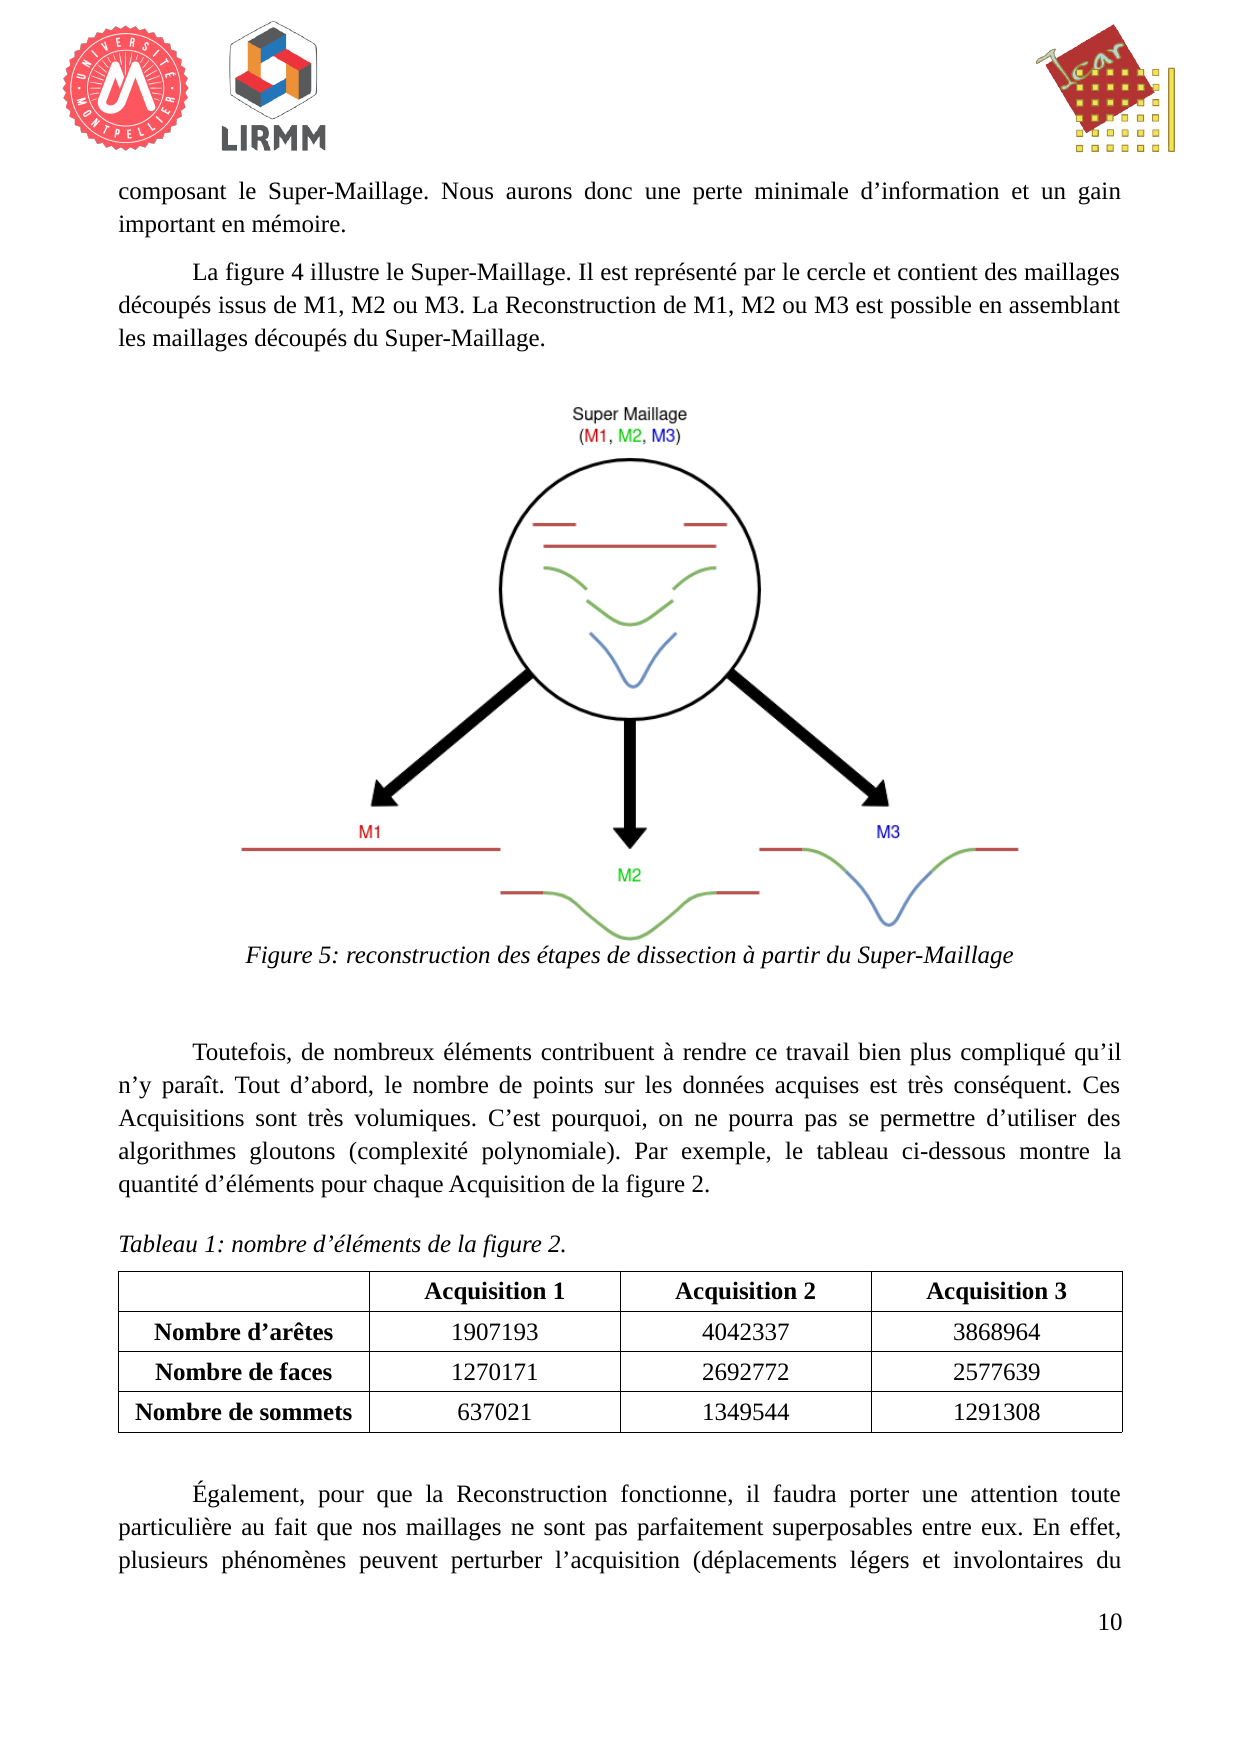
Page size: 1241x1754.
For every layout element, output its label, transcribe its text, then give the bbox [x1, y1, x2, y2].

table_header Acquisition 1 [370, 1272, 620, 1311]
text Tableau 1: nombre d’éléments de la figure 2. [118, 1229, 1122, 1258]
table_header [119, 1272, 369, 1311]
table_cell Nombre d’arêtes [119, 1312, 369, 1351]
table_cell 3868964 [872, 1312, 1122, 1351]
table_cell 637021 [370, 1392, 620, 1432]
table_cell 1907193 [370, 1312, 620, 1351]
table_cell 1270171 [370, 1352, 620, 1391]
text composant le Super-Maillage. Nous aurons donc une perte minimale d’information et un gain important en mémoire. [118, 176, 1122, 238]
picture [57, 13, 201, 156]
table_header Acquisition 3 [872, 1272, 1122, 1311]
picture [240, 405, 1021, 941]
text La figure 4 illustre le Super-Maillage. Il est représenté par le cercle et contient des maillages découpés issus de M1, M2 ou M3. La Reconstruction de M1, M2 ou M3 est possible en assemblant les maillages découpés du Super-Maillage. [118, 257, 1122, 352]
text Figure 5: reconstruction des étapes de dissection à partir du Super-Maillage [241, 941, 1021, 969]
table_cell 1291308 [872, 1392, 1122, 1432]
table_cell 1349544 [621, 1392, 871, 1432]
table_cell Nombre de sommets [119, 1392, 369, 1432]
table_cell 2577639 [872, 1352, 1122, 1391]
table_cell 2692772 [621, 1352, 871, 1391]
text Toutefois, de nombreux éléments contribuent à rendre ce travail bien plus compliqué qu’il n’y paraît. Tout d’abord, le nombre de points sur les données acquises est très conséquent. Ces Acquisitions sont très volumiques. C’est pourquoi, on ne pourra pas se permettre d’utiliser des algorithmes gloutons (complexité polynomiale). Par exemple, le tableau ci-dessous montre la quantité d’éléments pour chaque Acquisition de la figure 2. [118, 1037, 1122, 1198]
picture [203, 16, 343, 155]
table_header Acquisition 2 [621, 1272, 871, 1311]
picture [1025, 6, 1177, 154]
table_cell 4042337 [621, 1312, 871, 1351]
text Également, pour que la Reconstruction fonctionne, il faudra porter une attention toute particulière au fait que nos maillages ne sont pas parfaitement superposables entre eux. En effet, plusieurs phénomènes peuvent perturber l’acquisition (déplacements légers et involontaires du [118, 1479, 1122, 1574]
table_cell Nombre de faces [119, 1352, 369, 1391]
